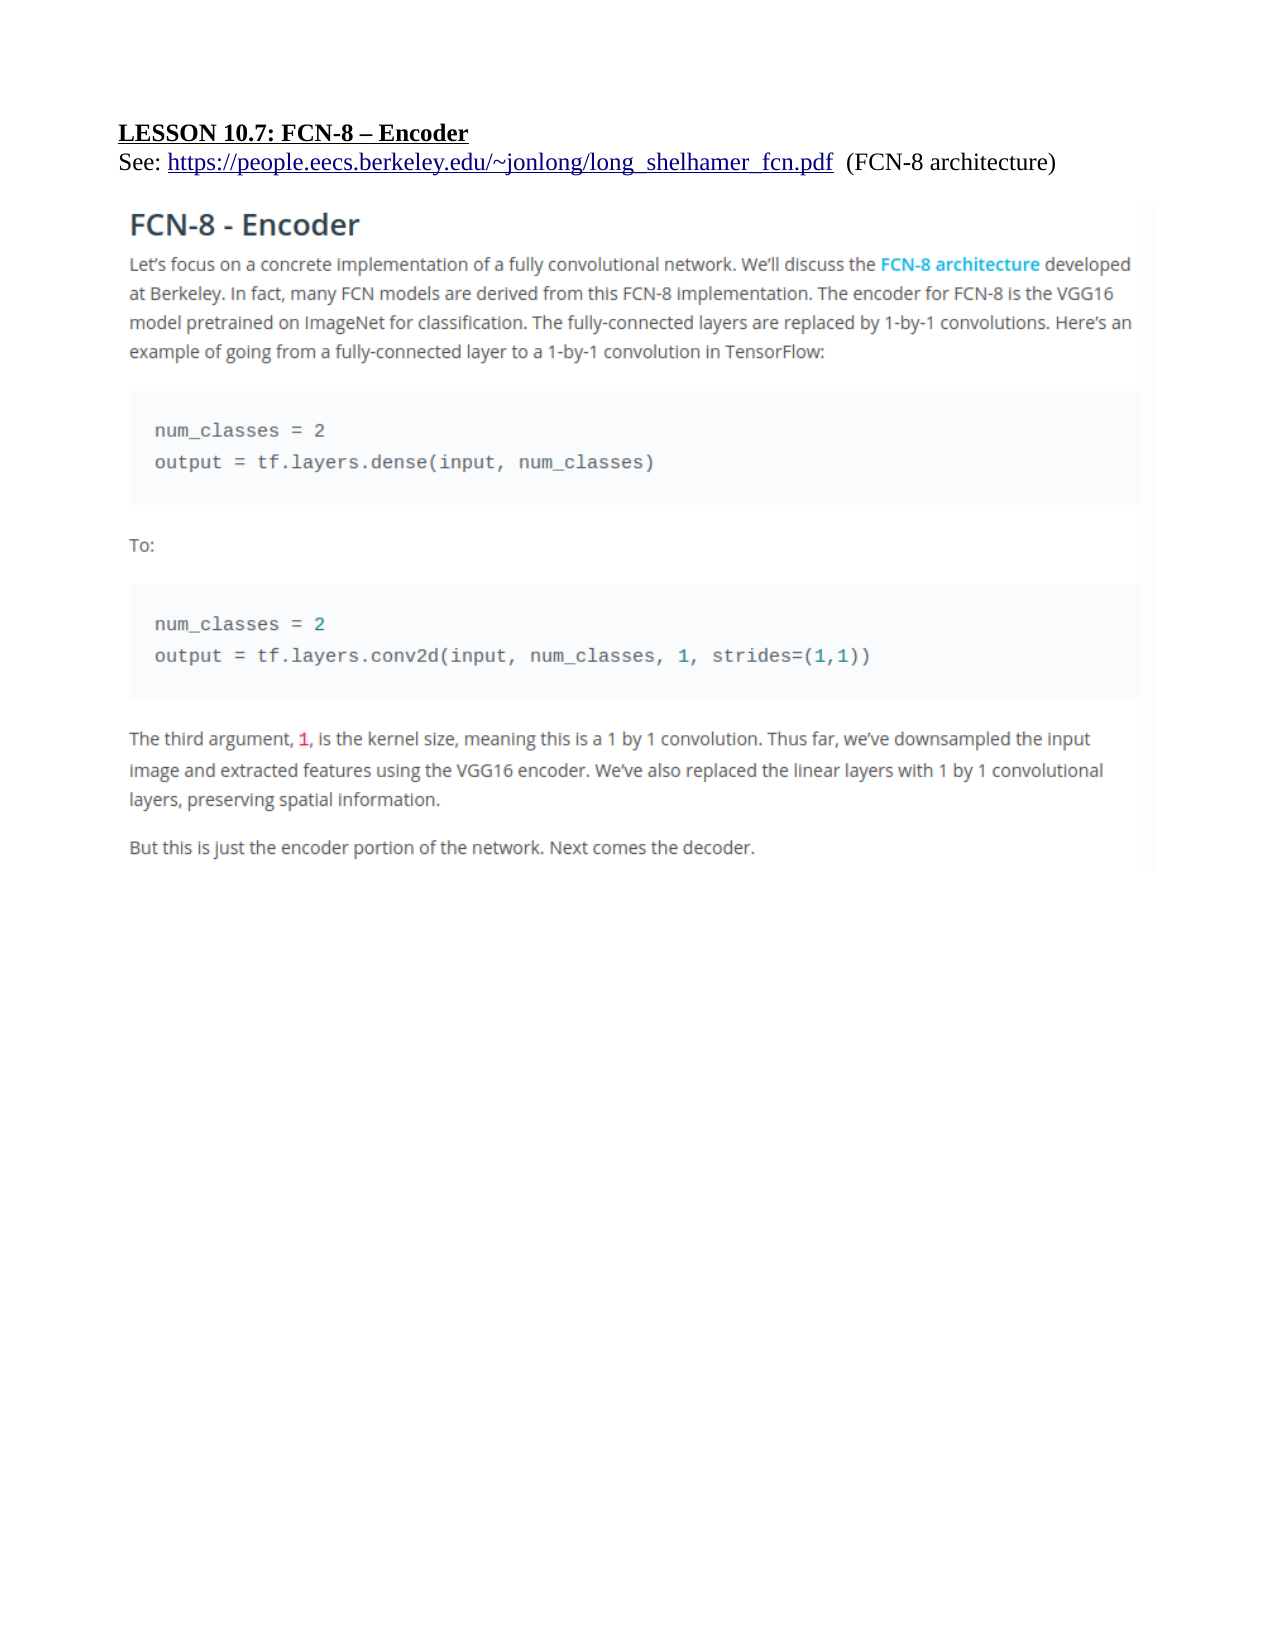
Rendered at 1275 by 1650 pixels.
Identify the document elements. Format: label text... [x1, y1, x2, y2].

picture [118, 204, 1157, 872]
text See: https://people.eecs.berkeley.edu/~jonlong/long_shelhamer_fcn.pdf (FCN-8 architecture) [118, 147, 1157, 176]
text LESSON 10.7: FCN-8 – Encoder [118, 118, 1157, 147]
